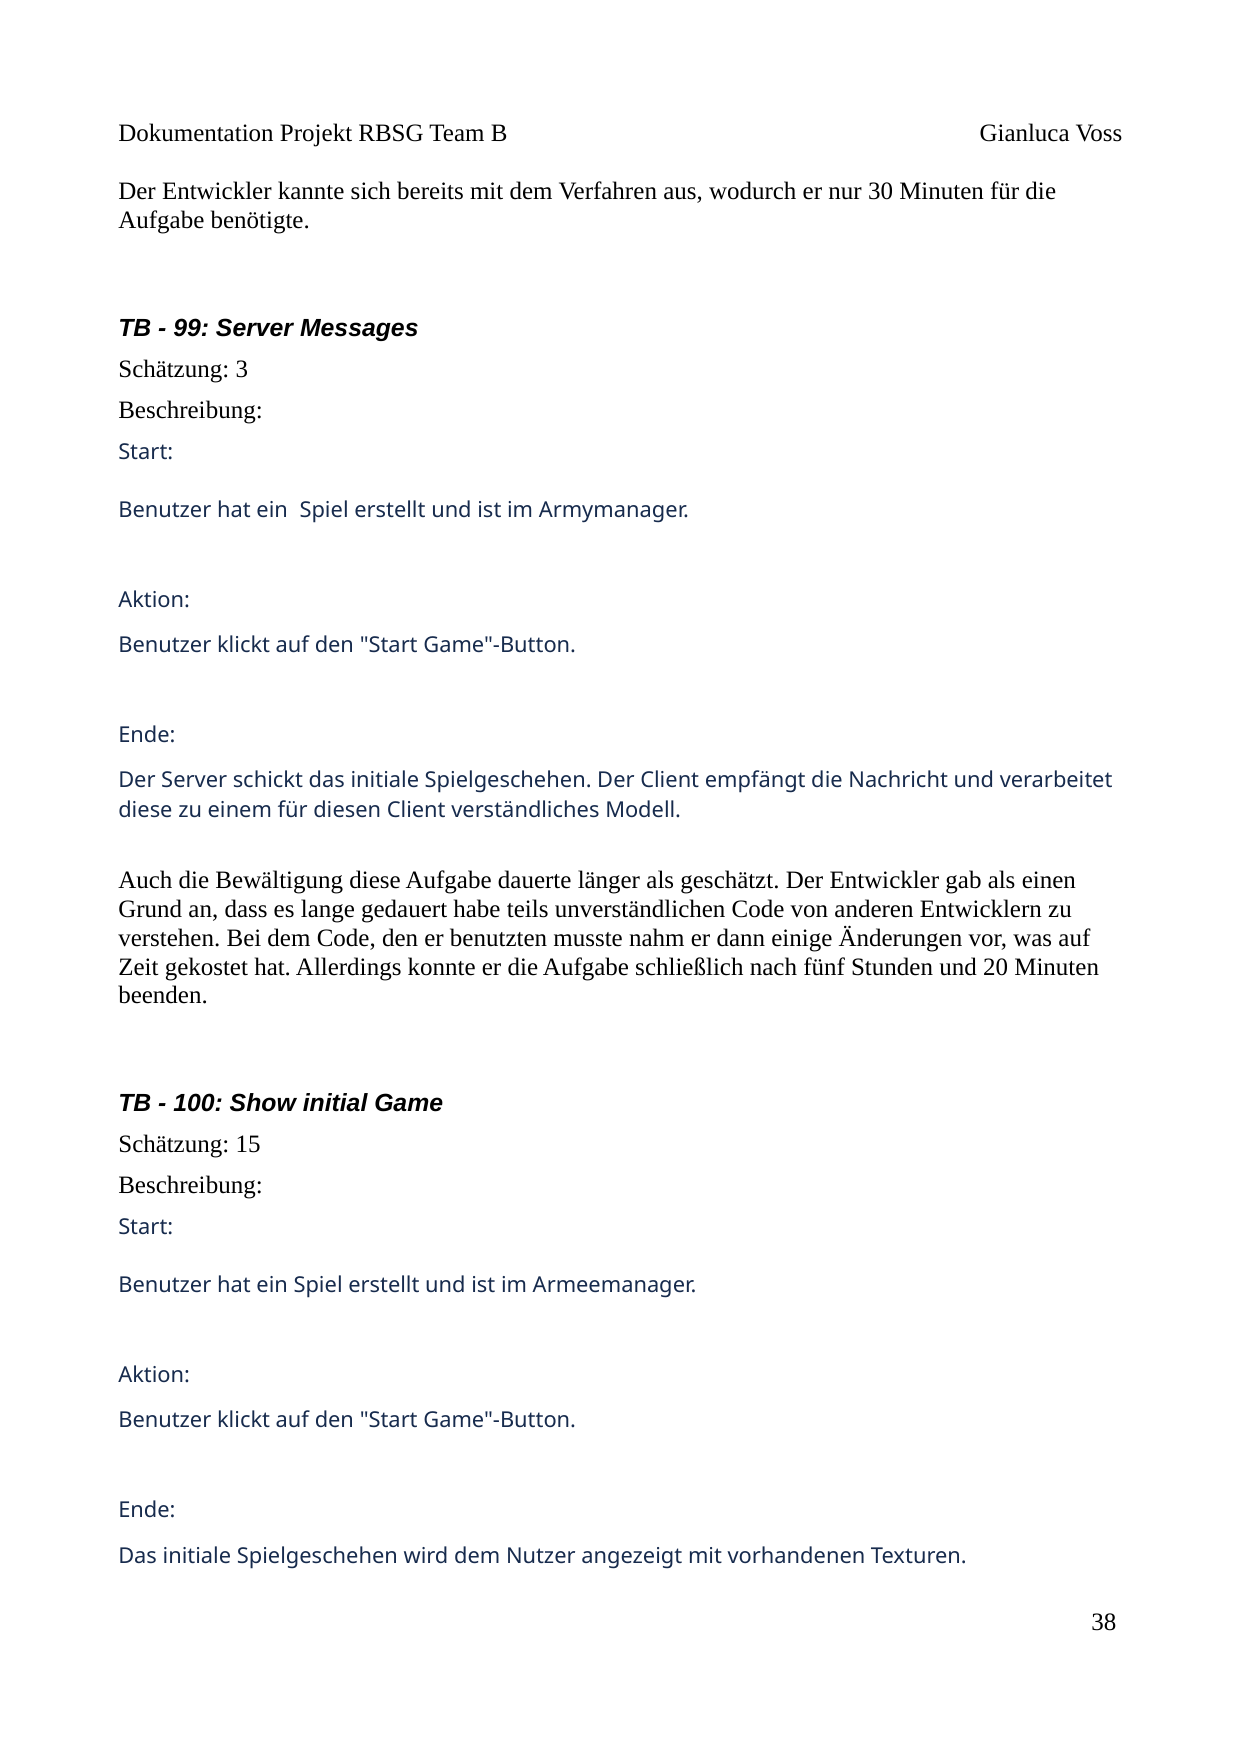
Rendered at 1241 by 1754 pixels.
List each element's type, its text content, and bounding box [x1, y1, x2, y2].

text Schätzung: 15 [118, 1129, 1122, 1158]
text Der Server schickt das initiale Spielgeschehen. Der Client empfängt die Nachricht und verarbeitet diese zu einem für diesen Client verständliches Modell. [118, 764, 1122, 824]
text Aktion: [118, 584, 1122, 614]
text Benutzer klickt auf den "Start Game"-Button. [118, 1404, 1122, 1434]
text Beschreibung: [118, 395, 1122, 424]
text Start: [118, 1211, 1122, 1241]
text Aktion: [118, 1359, 1122, 1389]
text Der Entwickler kannte sich bereits mit dem Verfahren aus, wodurch er nur 30 Minuten für die Aufgabe benötigte. [118, 176, 1122, 234]
text Ende: [118, 1494, 1122, 1524]
text Benutzer hat ein Spiel erstellt und ist im Armymanager. [118, 494, 1122, 524]
text Das initiale Spielgeschehen wird dem Nutzer angezeigt mit vorhandenen Texturen. [118, 1540, 1122, 1569]
subtitle TB - 100: Show initial Game [118, 1088, 1122, 1116]
text Schätzung: 3 [118, 354, 1122, 382]
text Benutzer klickt auf den "Start Game"-Button. [118, 629, 1122, 659]
text Auch die Bewältigung diese Aufgabe dauerte länger als geschätzt. Der Entwickler gab als einen Grund an, dass es lange gedauert habe teils unverständlichen Code von anderen Entwicklern zu verstehen. Bei dem Code, den er benutzten musste nahm er dann einige Änderungen vor, was auf Zeit gekostet hat. Allerdings konnte er die Aufgabe schließlich nach fünf Stunden und 20 Minuten beenden. [118, 865, 1122, 1009]
text Start: [118, 436, 1122, 466]
text Ende: [118, 719, 1122, 749]
subtitle TB - 99: Server Messages [118, 313, 1122, 341]
text Benutzer hat ein Spiel erstellt und ist im Armeemanager. [118, 1269, 1122, 1299]
text Beschreibung: [118, 1170, 1122, 1199]
